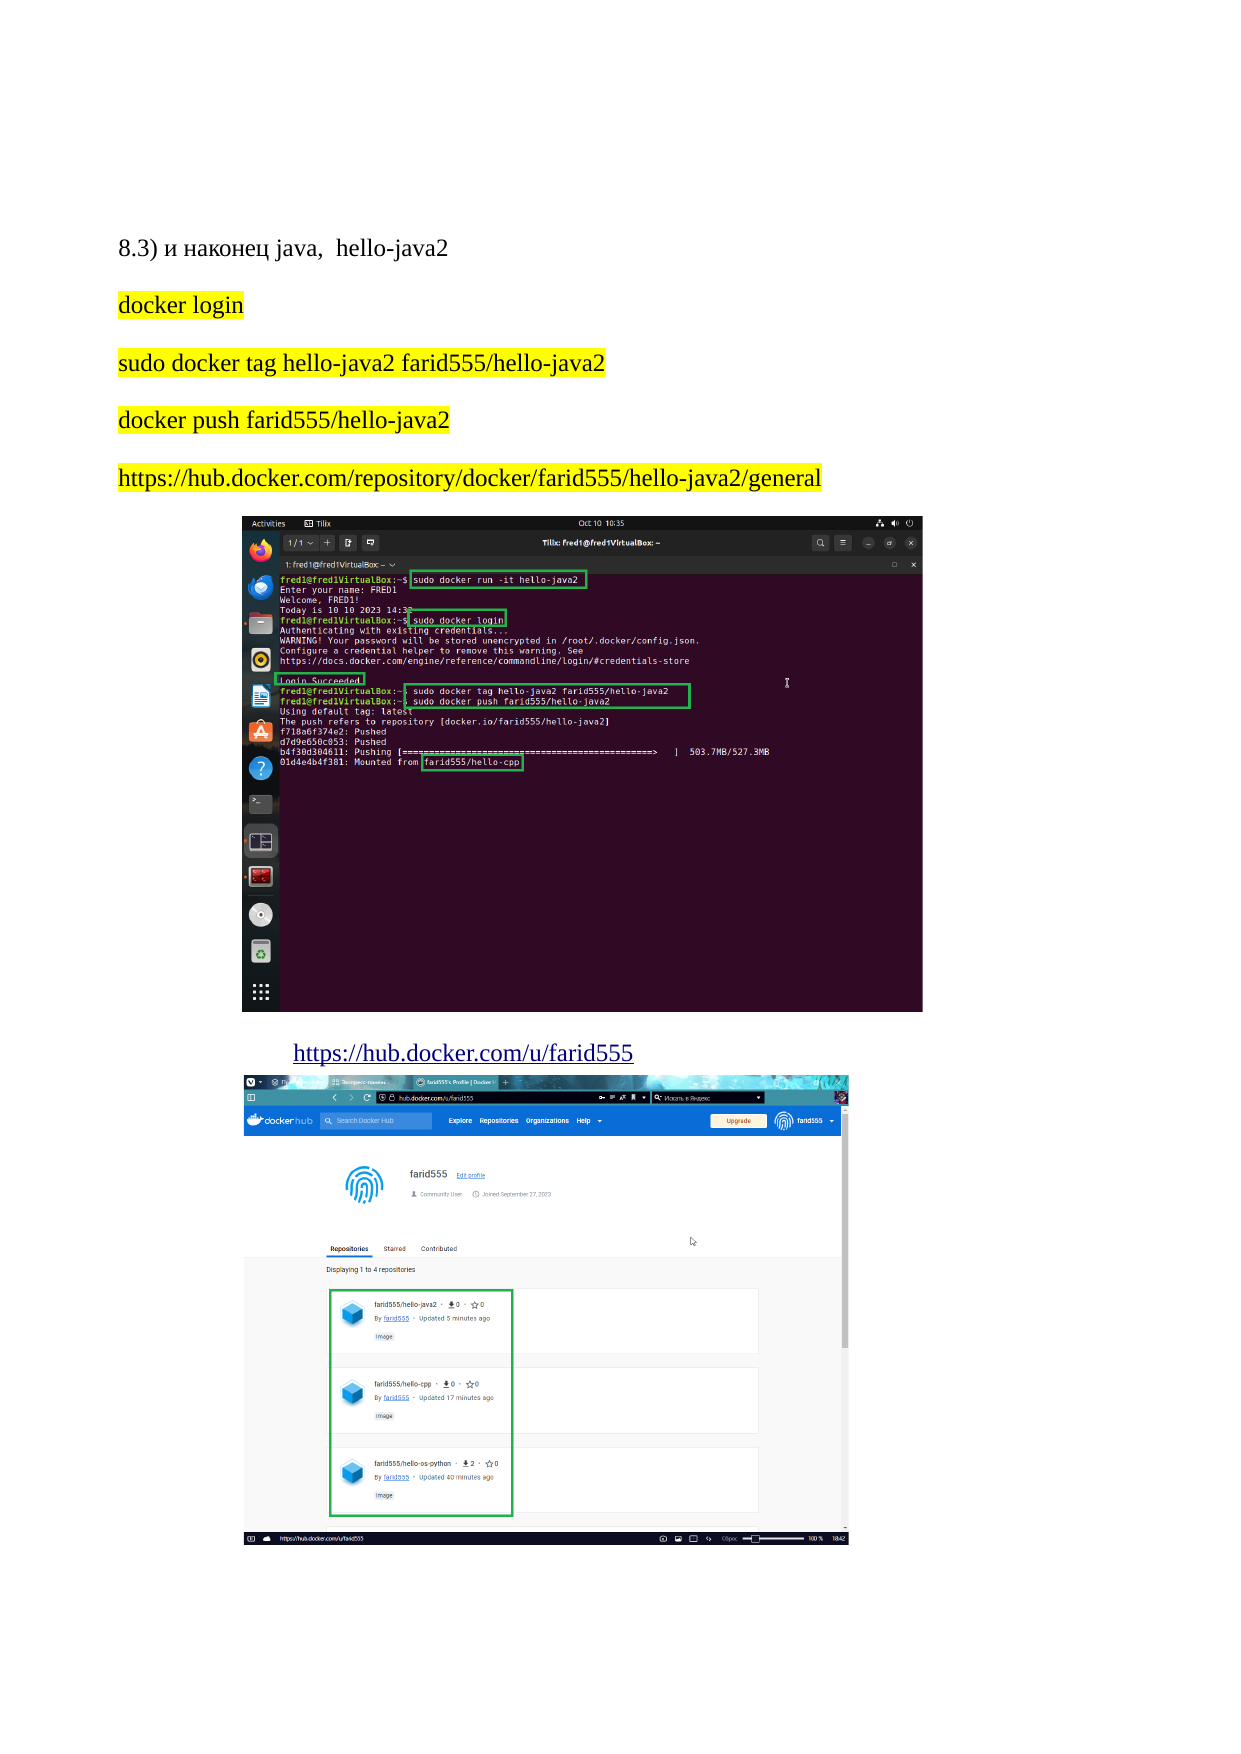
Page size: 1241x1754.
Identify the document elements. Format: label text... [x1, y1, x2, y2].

text sudo docker tag hello-java2 farid555/hello-java2 [118, 348, 1122, 377]
text 8.3) и наконец java, hello-java2 [118, 233, 1122, 262]
text https://hub.docker.com/repository/docker/farid555/hello-java2/general [118, 463, 1122, 492]
text docker push farid555/hello-java2 [118, 406, 1122, 434]
picture [243, 1075, 849, 1545]
text https://hub.docker.com/u/farid555 [118, 1038, 1122, 1067]
text docker login [118, 291, 1122, 319]
picture [242, 516, 923, 1012]
